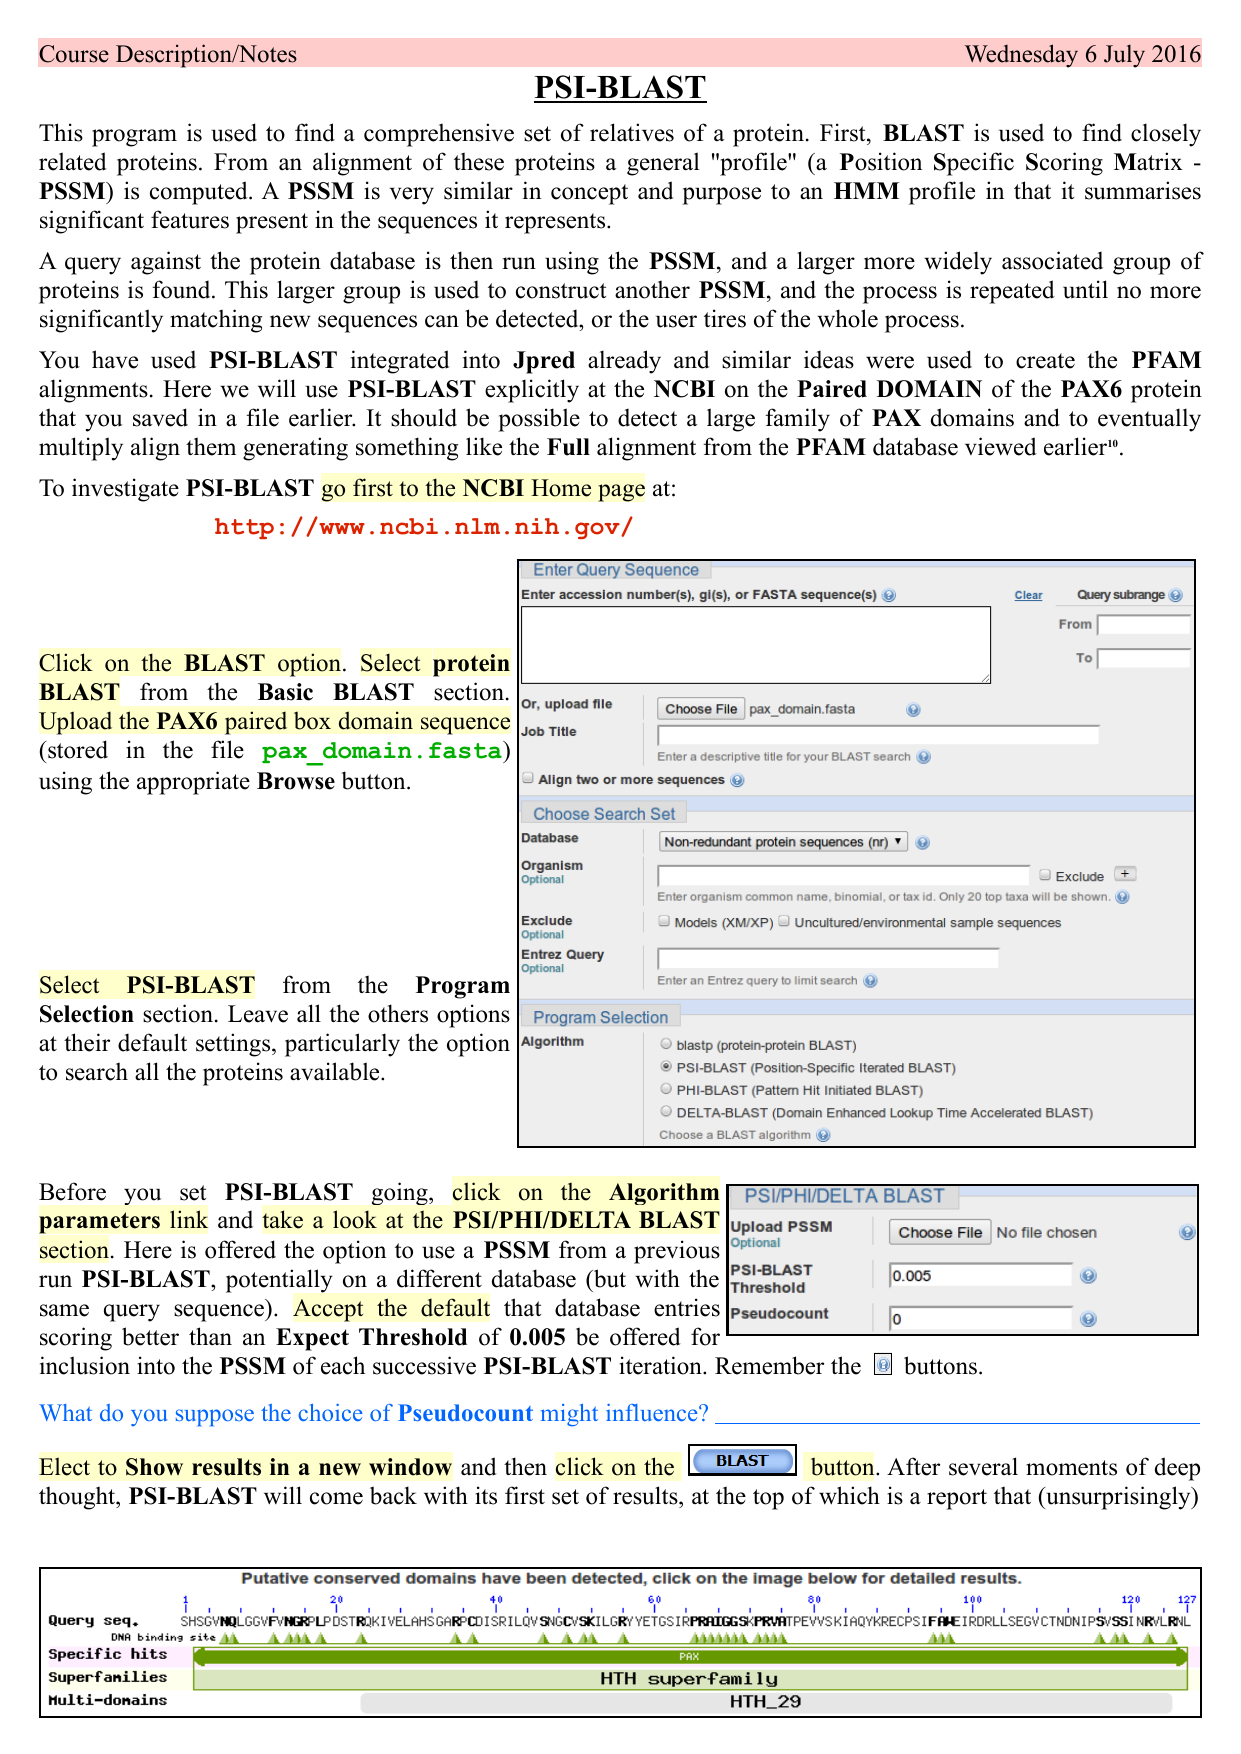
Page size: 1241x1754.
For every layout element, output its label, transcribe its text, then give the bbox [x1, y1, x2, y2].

text PSI-BLAST [38, 67, 1202, 106]
text http://www.ncbi.nlm.nih.gov/ [38, 513, 1202, 542]
picture [690, 1446, 795, 1473]
picture [729, 1186, 1197, 1334]
text Elect to Show results in a new window and then click on the button. After several moments of deep thought, PSI-BLAST will come back with its first set of results, at the top of which is a report that (unsurprisingly) [38, 1444, 1202, 1510]
picture [519, 561, 1194, 1146]
text Click on the BLAST option. Select protein BLAST from the Basic BLAST section. Upload the PAX6 paired box domain sequence (stored in the file pax_domain.fasta) using the appropriate Browse button. [38, 647, 517, 795]
picture [875, 1354, 891, 1374]
text To investigate PSI-BLAST go first to the NCBI Home page at: [38, 473, 1202, 502]
text Before you set PSI-BLAST going, click on the Algorithm parameters link and take a look at the PSI/PHI/DELTA BLAST section. Here is offered the option to use a PSSM from a previous run PSI-BLAST, potentially on a different database (but with the same query sequence). Accept the default that database entries scoring better than an Expect Threshold of 0.005 be offered for inclusion into the PSSM of each successive PSI-BLAST iteration. Remember the buttons. [38, 1176, 1202, 1380]
picture [41, 1569, 1200, 1716]
text You have used PSI-BLAST integrated into Jpred already and similar ideas were used to create the PFAM alignments. Here we will use PSI-BLAST explicitly at the NCBI on the Paired DOMAIN of the PAX6 protein that you saved in a file earlier. It should be possible to detect a large family of PAX domains and to eventually multiply align them generating something like the Full alignment from the PFAM database viewed earlier. [38, 345, 1202, 461]
text What do you suppose the choice of Pseudocount might influence? [38, 1397, 1202, 1427]
text A query against the protein database is then run using the PSSM, and a larger more widely associated group of proteins is found. This larger group is used to construct another PSSM, and the process is repeated until no more significantly matching new sequences can be detected, or the user tires of the whole process. [38, 246, 1202, 333]
text This program is used to find a comprehensive set of relatives of a protein. First, BLAST is used to find closely related proteins. From an alignment of these proteins a general "profile" (a Position Specific Scoring Matrix - PSSM) is computed. A PSSM is very similar in concept and purpose to an HMM profile in that it summarises significant features present in the sequences it represents. [38, 118, 1202, 234]
text Select PSI-BLAST from the Program Selection section. Leave all the others options at their default settings, particularly the option to search all the proteins available. [38, 970, 517, 1086]
